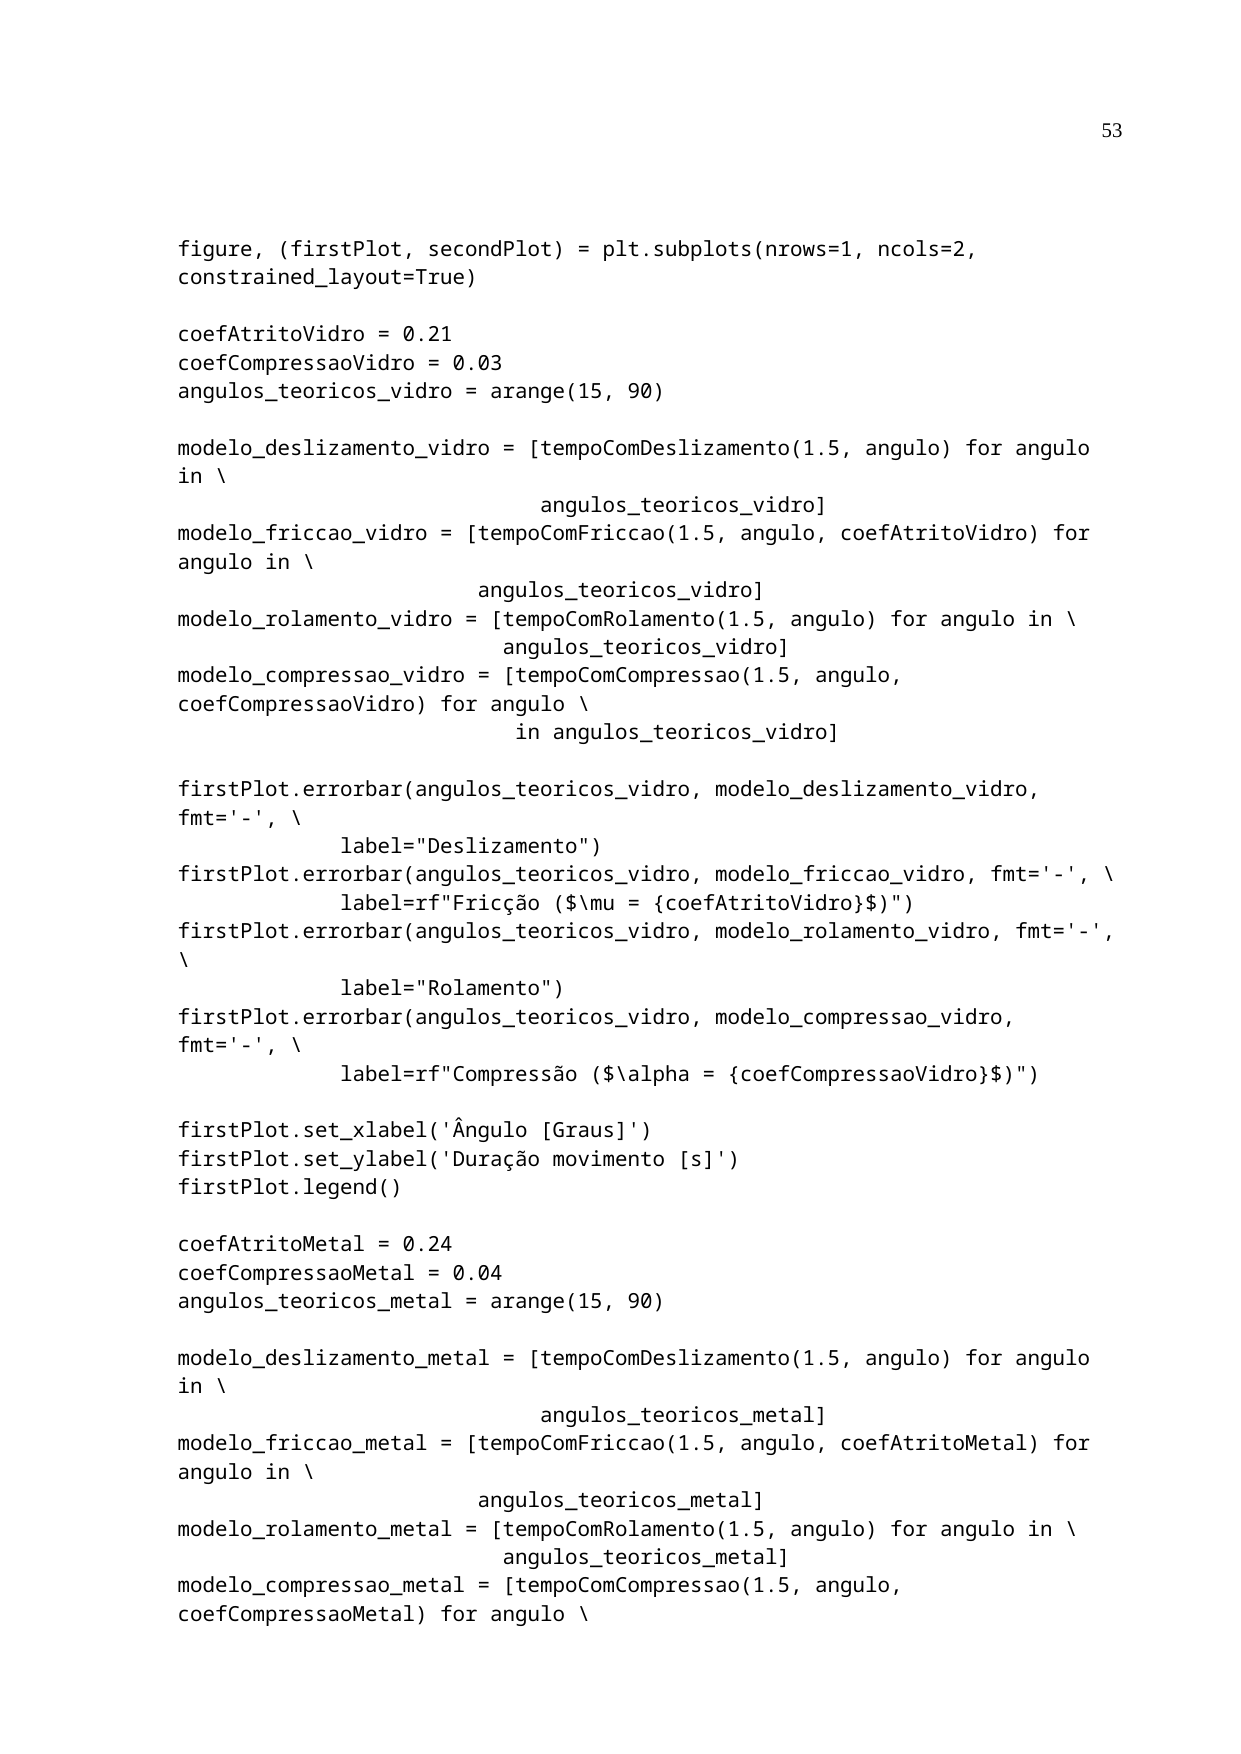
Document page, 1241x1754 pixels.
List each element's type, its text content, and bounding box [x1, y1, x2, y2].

text angulos_teoricos_metal = arange(15, 90) [177, 1286, 1122, 1314]
text modelo_deslizamento_vidro = [tempoComDeslizamento(1.5, angulo) for angulo in \ [177, 433, 1122, 490]
text label=rf"Compressão ($\alpha = {coefCompressaoVidro}$)") [177, 1059, 1122, 1087]
text angulos_teoricos_metal] [177, 1485, 1122, 1514]
text firstPlot.errorbar(angulos_teoricos_vidro, modelo_rolamento_vidro, fmt='-', \ [177, 916, 1122, 973]
text modelo_friccao_metal = [tempoComFriccao(1.5, angulo, coefAtritoMetal) for angulo in \ [177, 1428, 1122, 1485]
text firstPlot.errorbar(angulos_teoricos_vidro, modelo_deslizamento_vidro, fmt='-', \ [177, 774, 1122, 831]
text angulos_teoricos_vidro = arange(15, 90) [177, 376, 1122, 404]
text modelo_rolamento_vidro = [tempoComRolamento(1.5, angulo) for angulo in \ [177, 604, 1122, 632]
text modelo_friccao_vidro = [tempoComFriccao(1.5, angulo, coefAtritoVidro) for angulo in \ [177, 518, 1122, 575]
text firstPlot.errorbar(angulos_teoricos_vidro, modelo_friccao_vidro, fmt='-', \ [177, 859, 1122, 888]
text firstPlot.errorbar(angulos_teoricos_vidro, modelo_compressao_vidro, fmt='-', \ [177, 1002, 1122, 1059]
text figure, (firstPlot, secondPlot) = plt.subplots(nrows=1, ncols=2, constrained_layout=True) [177, 234, 1122, 291]
text in angulos_teoricos_vidro] [177, 717, 1122, 746]
text label=rf"Fricção ($\mu = {coefAtritoVidro}$)") [177, 888, 1122, 916]
text coefCompressaoVidro = 0.03 [177, 348, 1122, 376]
text modelo_rolamento_metal = [tempoComRolamento(1.5, angulo) for angulo in \ [177, 1514, 1122, 1542]
text modelo_compressao_metal = [tempoComCompressao(1.5, angulo, coefCompressaoMetal) for angulo \ [177, 1571, 1122, 1627]
text angulos_teoricos_metal] [177, 1400, 1122, 1428]
text firstPlot.legend() [177, 1172, 1122, 1201]
text label="Rolamento") [177, 973, 1122, 1002]
text angulos_teoricos_vidro] [177, 490, 1122, 518]
text angulos_teoricos_vidro] [177, 575, 1122, 604]
text firstPlot.set_xlabel('Ângulo [Graus]') [177, 1116, 1122, 1144]
text modelo_compressao_vidro = [tempoComCompressao(1.5, angulo, coefCompressaoVidro) for angulo \ [177, 661, 1122, 717]
text coefAtritoVidro = 0.21 [177, 319, 1122, 348]
text coefAtritoMetal = 0.24 [177, 1229, 1122, 1258]
text firstPlot.set_ylabel('Duração movimento [s]') [177, 1144, 1122, 1172]
text angulos_teoricos_vidro] [177, 632, 1122, 661]
text coefCompressaoMetal = 0.04 [177, 1258, 1122, 1286]
text modelo_deslizamento_metal = [tempoComDeslizamento(1.5, angulo) for angulo in \ [177, 1343, 1122, 1400]
text label="Deslizamento") [177, 831, 1122, 859]
text angulos_teoricos_metal] [177, 1542, 1122, 1571]
